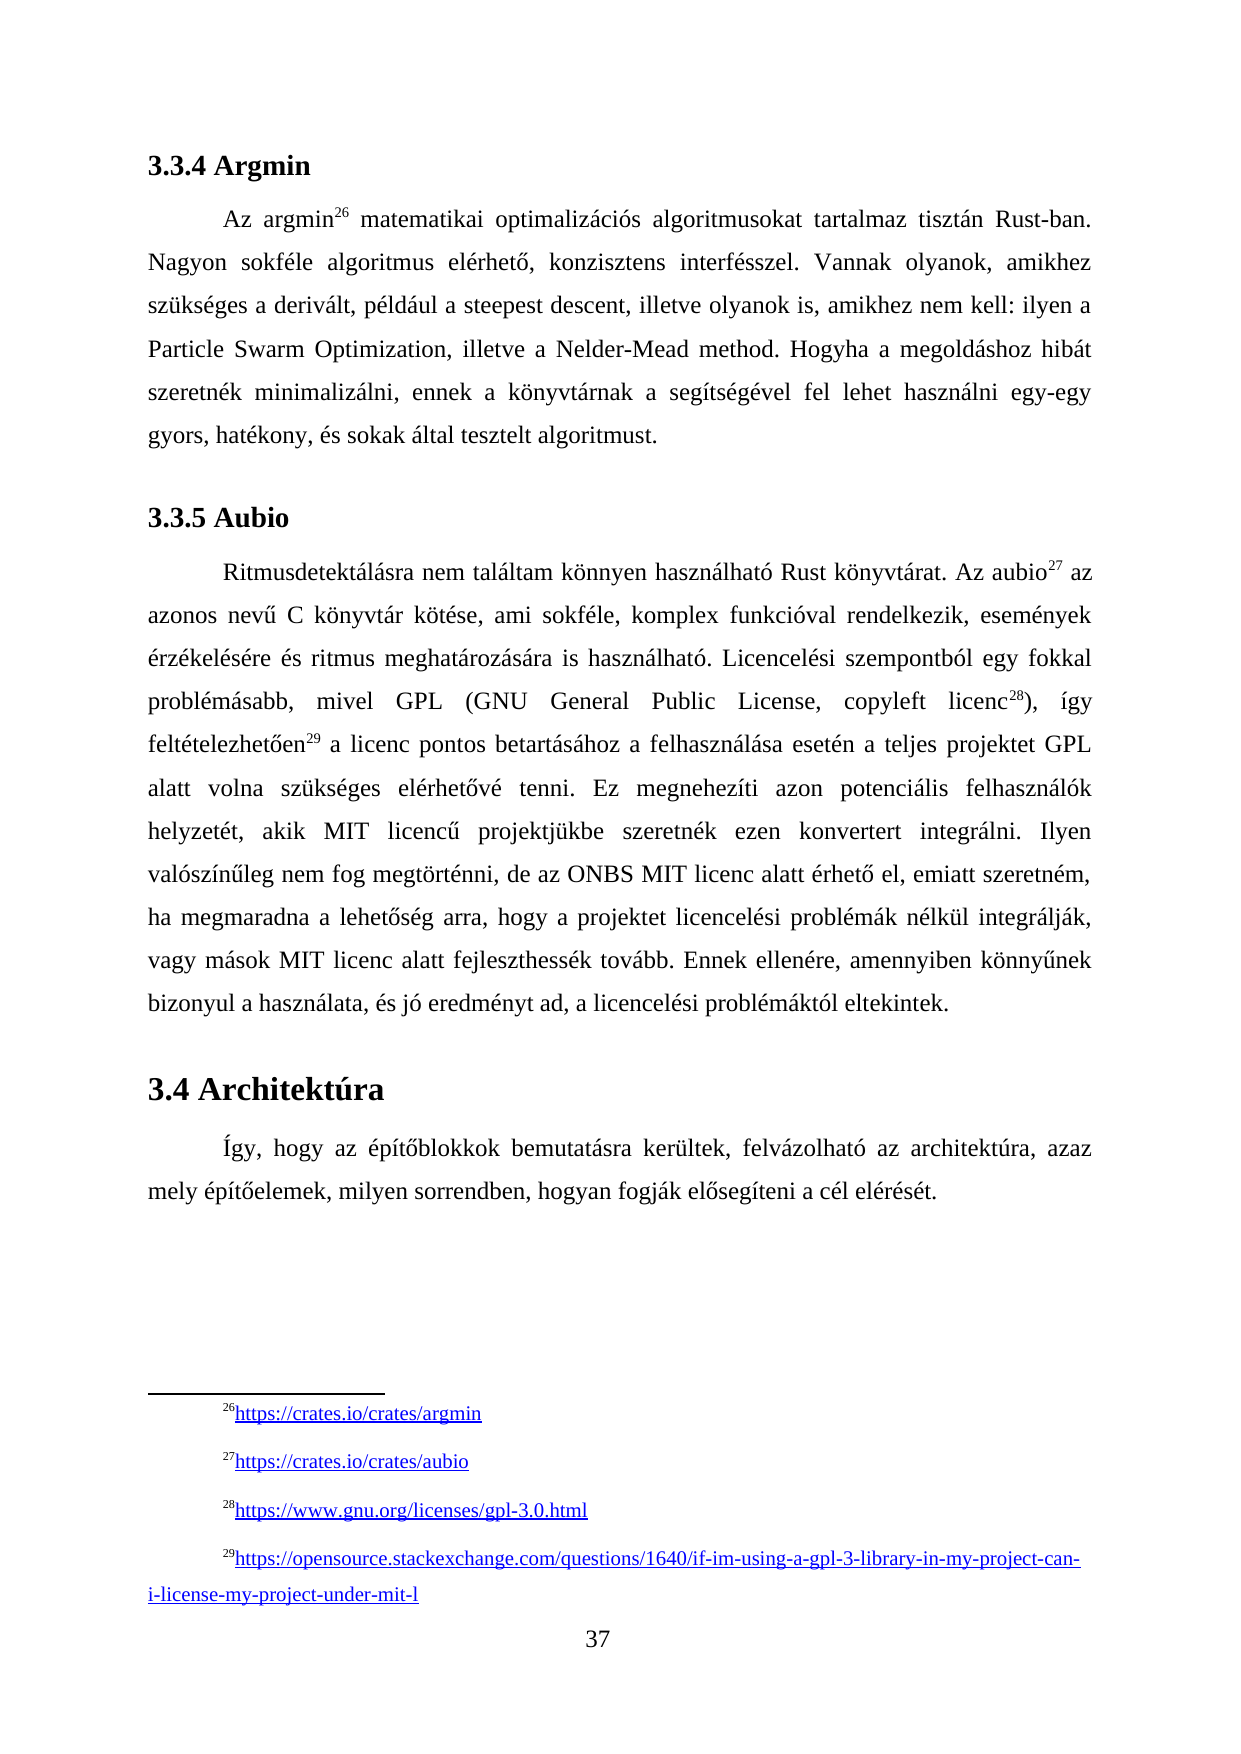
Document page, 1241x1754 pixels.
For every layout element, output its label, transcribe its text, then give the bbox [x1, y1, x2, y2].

subtitle Architektúra [148, 1069, 1092, 1107]
text Ritmusdetektálásra nem találtam könnyen használható Rust könyvtárat. Az aubio az azonos nevű C könyvtár kötése, ami sokféle, komplex funkcióval rendelkezik, események érzékelésére és ritmus meghatározására is használható. Licencelési szempontból egy fokkal problémásabb, mivel GPL (GNU General Public License, copyleft licenc), így feltételezhetően a licenc pontos betartásához a felhasználása esetén a teljes projektet GPL alatt volna szükséges elérhetővé tenni. Ez megnehezíti azon potenciális felhasználók helyzetét, akik MIT licencű projektjükbe szeretnék ezen konvertert integrálni. Ilyen valószínűleg nem fog megtörténni, de az ONBS MIT licenc alatt érhető el, emiatt szeretném, ha megmaradna a lehetőség arra, hogy a projektet licencelési problémák nélkül integrálják, vagy mások MIT licenc alatt fejleszthessék tovább. Ennek ellenére, amennyiben könnyűnek bizonyul a használata, és jó eredményt ad, a licencelési problémáktól eltekintek. [148, 557, 1092, 1017]
text https://www.gnu.org/licenses/gpl-3.0.html [148, 1498, 1092, 1522]
text Így, hogy az építőblokkok bemutatásra kerültek, felvázolható az architektúra, azaz mely építőelemek, milyen sorrendben, hogyan fogják elősegíteni a cél elérését. [148, 1133, 1092, 1204]
text https://crates.io/crates/aubio [148, 1449, 1092, 1473]
subtitle Aubio [148, 501, 1092, 534]
text https://crates.io/crates/argmin [148, 1401, 1092, 1424]
text Az argmin matematikai optimalizációs algoritmusokat tartalmaz tisztán Rust-ban. Nagyon sokféle algoritmus elérhető, konzisztens interfésszel. Vannak olyanok, amikhez szükséges a derivált, például a steepest descent, illetve olyanok is, amikhez nem kell: ilyen a Particle Swarm Optimization, illetve a Nelder-Mead method. Hogyha a megoldáshoz hibát szeretnék minimalizálni, ennek a könyvtárnak a segítségével fel lehet használni egy-egy gyors, hatékony, és sokak által tesztelt algoritmust. [148, 204, 1092, 449]
subtitle Argmin [148, 148, 1092, 181]
text https://opensource.stackexchange.com/questions/1640/if-im-using-a-gpl-3-library-in-my-project-can-i-license-my-project-under-mit-l [148, 1546, 1092, 1606]
